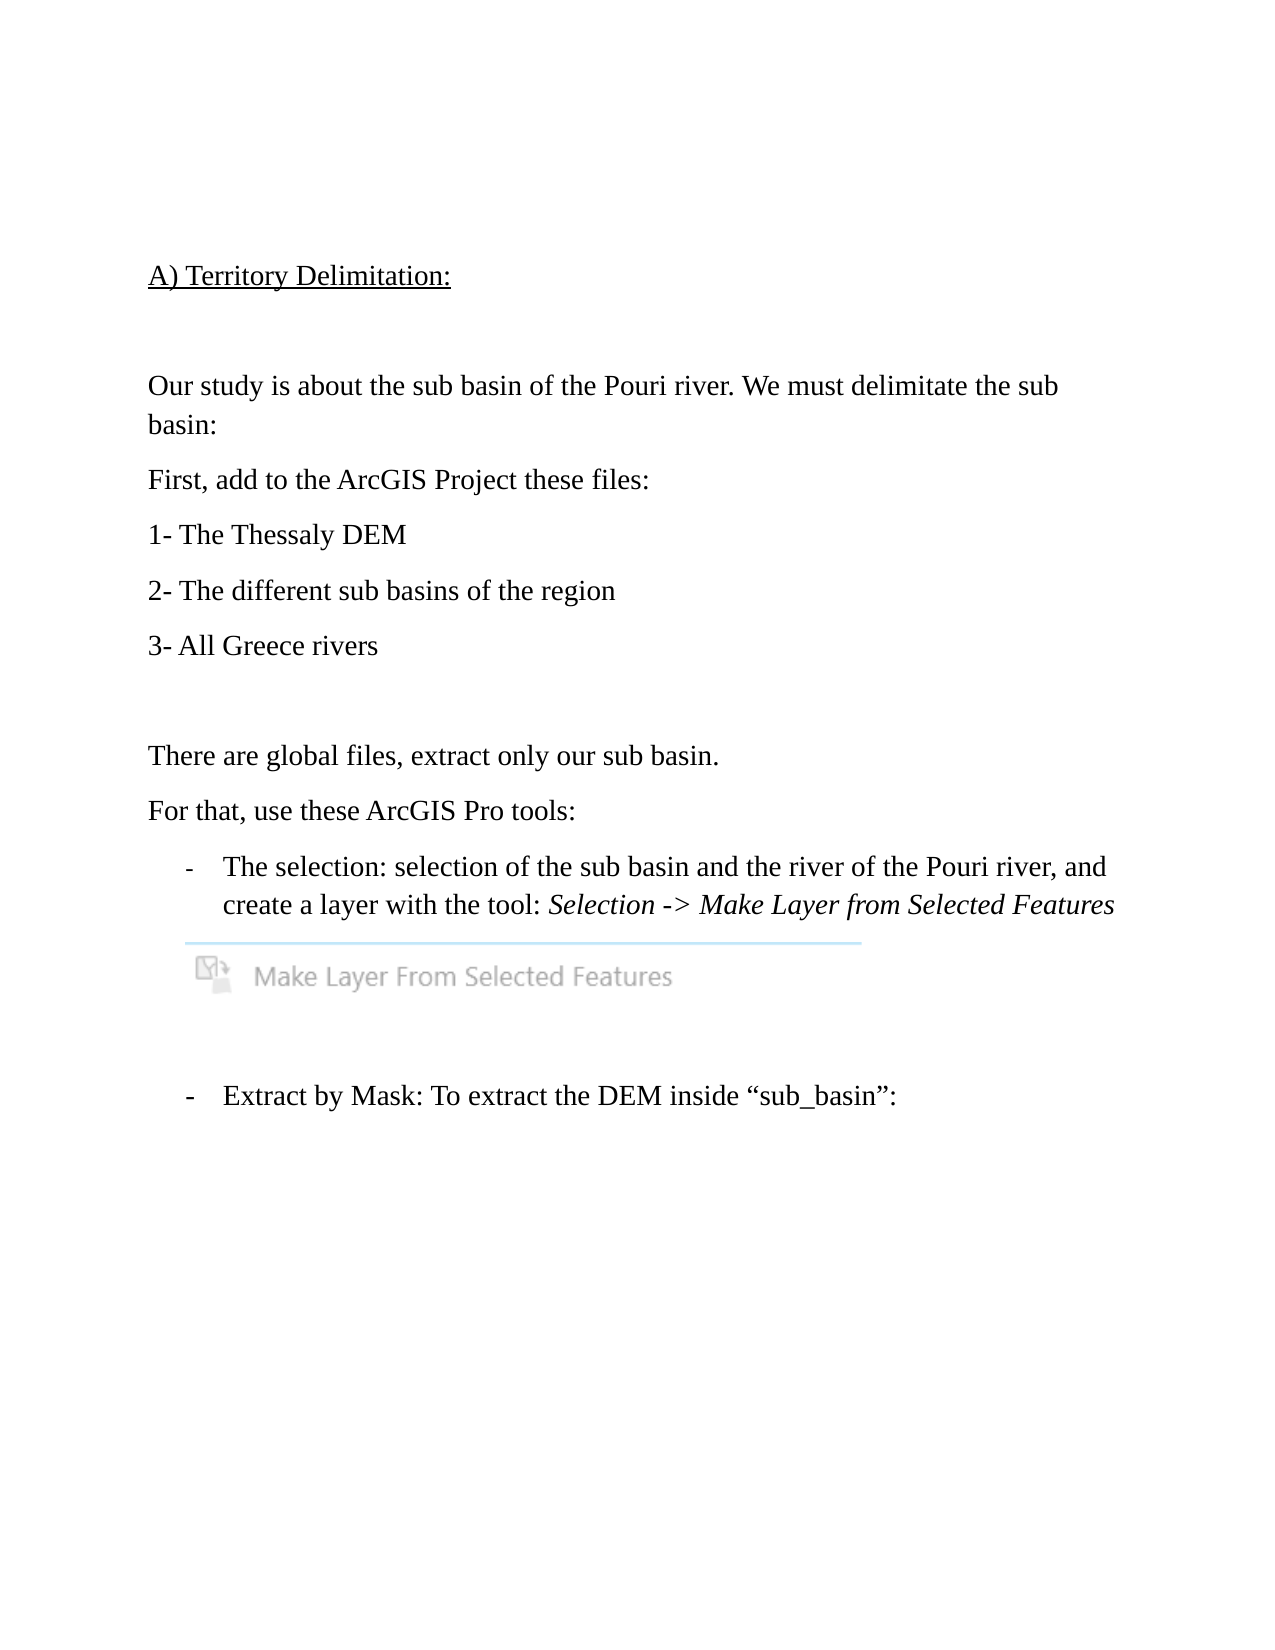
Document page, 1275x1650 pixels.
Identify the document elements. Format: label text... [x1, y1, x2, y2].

text Our study is about the sub basin of the Pouri river. We must delimitate the sub basin: [148, 368, 1127, 441]
text 3- All Greece rivers [148, 628, 1127, 661]
text 1- The Thessaly DEM [148, 517, 1127, 551]
text First, add to the ArcGIS Project these files: [148, 462, 1127, 496]
list Extract by Mask: To extract the DEM inside “sub_basin”: [185, 1078, 1127, 1112]
text For that, use these ArcGIS Pro tools: [148, 793, 1127, 827]
text There are global files, extract only our sub basin. [148, 738, 1127, 772]
text 2- The different sub basins of the region [148, 573, 1127, 606]
list The selection: selection of the sub basin and the river of the Pouri river, and create a layer with the tool: Selection -> Make Layer from Selected Features [185, 849, 1127, 921]
text A) Territory Delimitation: [148, 258, 1127, 292]
